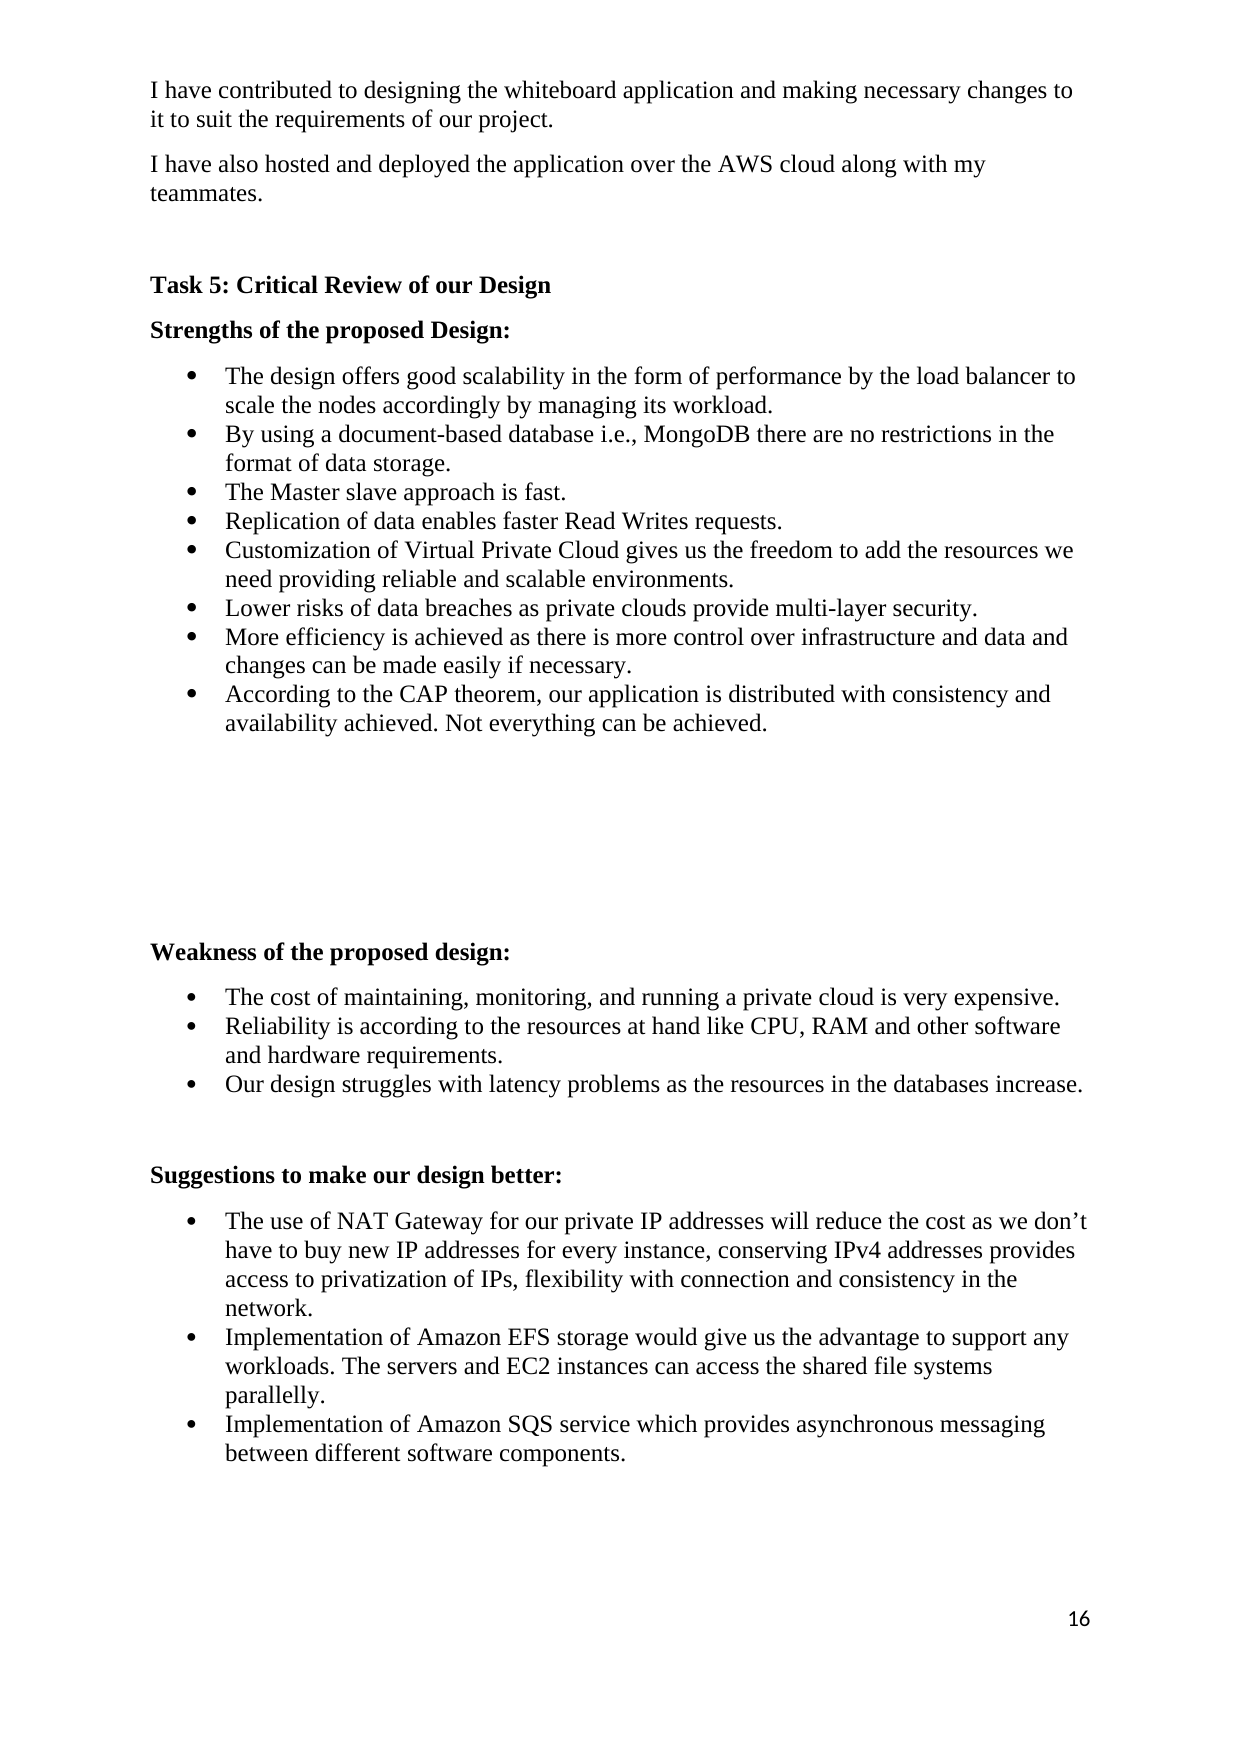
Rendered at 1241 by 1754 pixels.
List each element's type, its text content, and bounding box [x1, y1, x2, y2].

list The design offers good scalability in the form of performance by the load balancer to scale the nodes accordingly by managing its workload. [187, 361, 1090, 419]
text Suggestions to make our design better: [150, 1160, 1090, 1189]
list According to the CAP theorem, our application is distributed with consistency and availability achieved. Not everything can be achieved. [187, 679, 1090, 737]
list Implementation of Amazon EFS storage would give us the advantage to support any workloads. The servers and EC2 instances can access the shared file systems parallelly. [187, 1322, 1090, 1408]
list Reliability is according to the resources at hand like CPU, RAM and other software and hardware requirements. [187, 1011, 1090, 1069]
list Implementation of Amazon SQS service which provides asynchronous messaging between different software components. [187, 1409, 1090, 1466]
text Strengths of the proposed Design: [150, 315, 1090, 344]
list The use of NAT Gateway for our private IP addresses will reduce the cost as we don’t have to buy new IP addresses for every instance, conserving IPv4 addresses provides access to privatization of IPs, flexibility with connection and consistency in the network. [187, 1206, 1090, 1322]
list The cost of maintaining, monitoring, and running a private cloud is very expensive. [187, 982, 1090, 1011]
text Task 5: Critical Review of our Design [150, 270, 1090, 298]
text I have also hosted and deployed the application over the AWS cloud along with my teammates. [150, 149, 1090, 207]
list Our design struggles with latency problems as the resources in the databases increase. [187, 1069, 1090, 1098]
list By using a document-based database i.e., MongoDB there are no restrictions in the format of data storage. [187, 419, 1090, 477]
text Weakness of the proposed design: [150, 937, 1090, 965]
list Replication of data enables faster Read Writes requests. [187, 506, 1090, 534]
list Lower risks of data breaches as private clouds provide multi-layer security. [187, 593, 1090, 621]
list Customization of Virtual Private Cloud gives us the freedom to add the resources we need providing reliable and scalable environments. [187, 535, 1090, 592]
list The Master slave approach is fast. [187, 477, 1090, 506]
text I have contributed to designing the whiteboard application and making necessary changes to it to suit the requirements of our project. [150, 75, 1090, 133]
list More efficiency is achieved as there is more control over infrastructure and data and changes can be made easily if necessary. [187, 622, 1090, 679]
